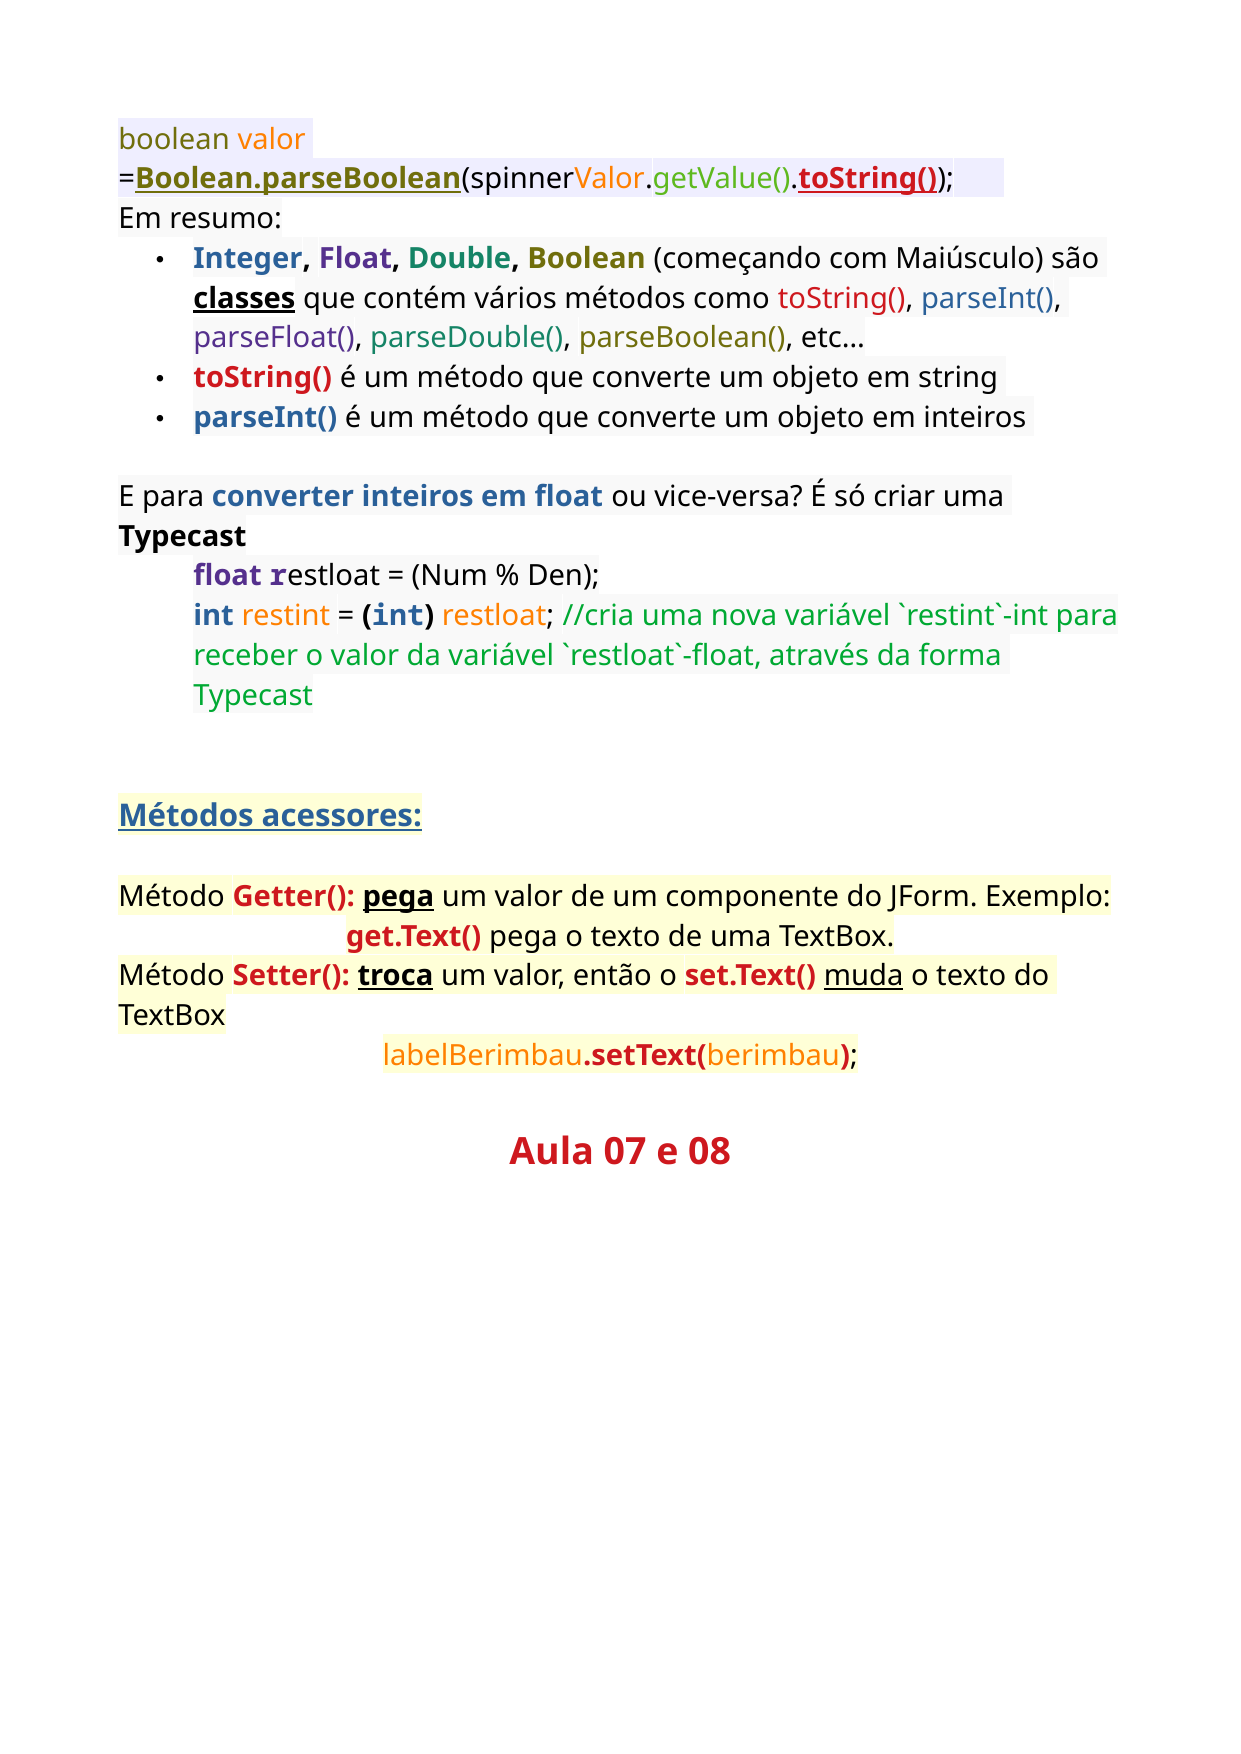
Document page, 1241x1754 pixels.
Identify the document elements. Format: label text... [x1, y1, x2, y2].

text labelBerimbau.setText(berimbau); [118, 1034, 1122, 1073]
text Métodos acessores: [118, 793, 1122, 835]
text Aula 07 e 08 [118, 1124, 1122, 1176]
text Em resumo: [118, 197, 1122, 237]
text Método Setter(): troca um valor, então o set.Text() muda o texto do TextBox [118, 954, 1122, 1034]
list parseInt() é um método que converte um objeto em inteiros [156, 396, 1122, 436]
text boolean valor =Boolean.parseBoolean(spinnerValor.getValue().toString()); [118, 118, 1122, 197]
text E para converter inteiros em float ou vice-versa? É só criar uma Typecast [118, 475, 1122, 555]
list int restint = (int) restloat; //cria uma nova variável `restint`-int para receber o valor da variável `restloat`-float, através da forma Typecast [156, 594, 1122, 713]
list toString() é um método que converte um objeto em string [156, 356, 1122, 396]
text Método Getter(): pega um valor de um componente do JForm. Exemplo: [118, 875, 1122, 915]
list float restloat = (Num % Den); [156, 555, 1122, 594]
text get.Text() pega o texto de uma TextBox. [118, 915, 1122, 954]
list Integer, Float, Double, Boolean (começando com Maiúsculo) são classes que contém vários métodos como toString(), parseInt(), parseFloat(), parseDouble(), parseBoolean(), etc… [156, 237, 1122, 356]
